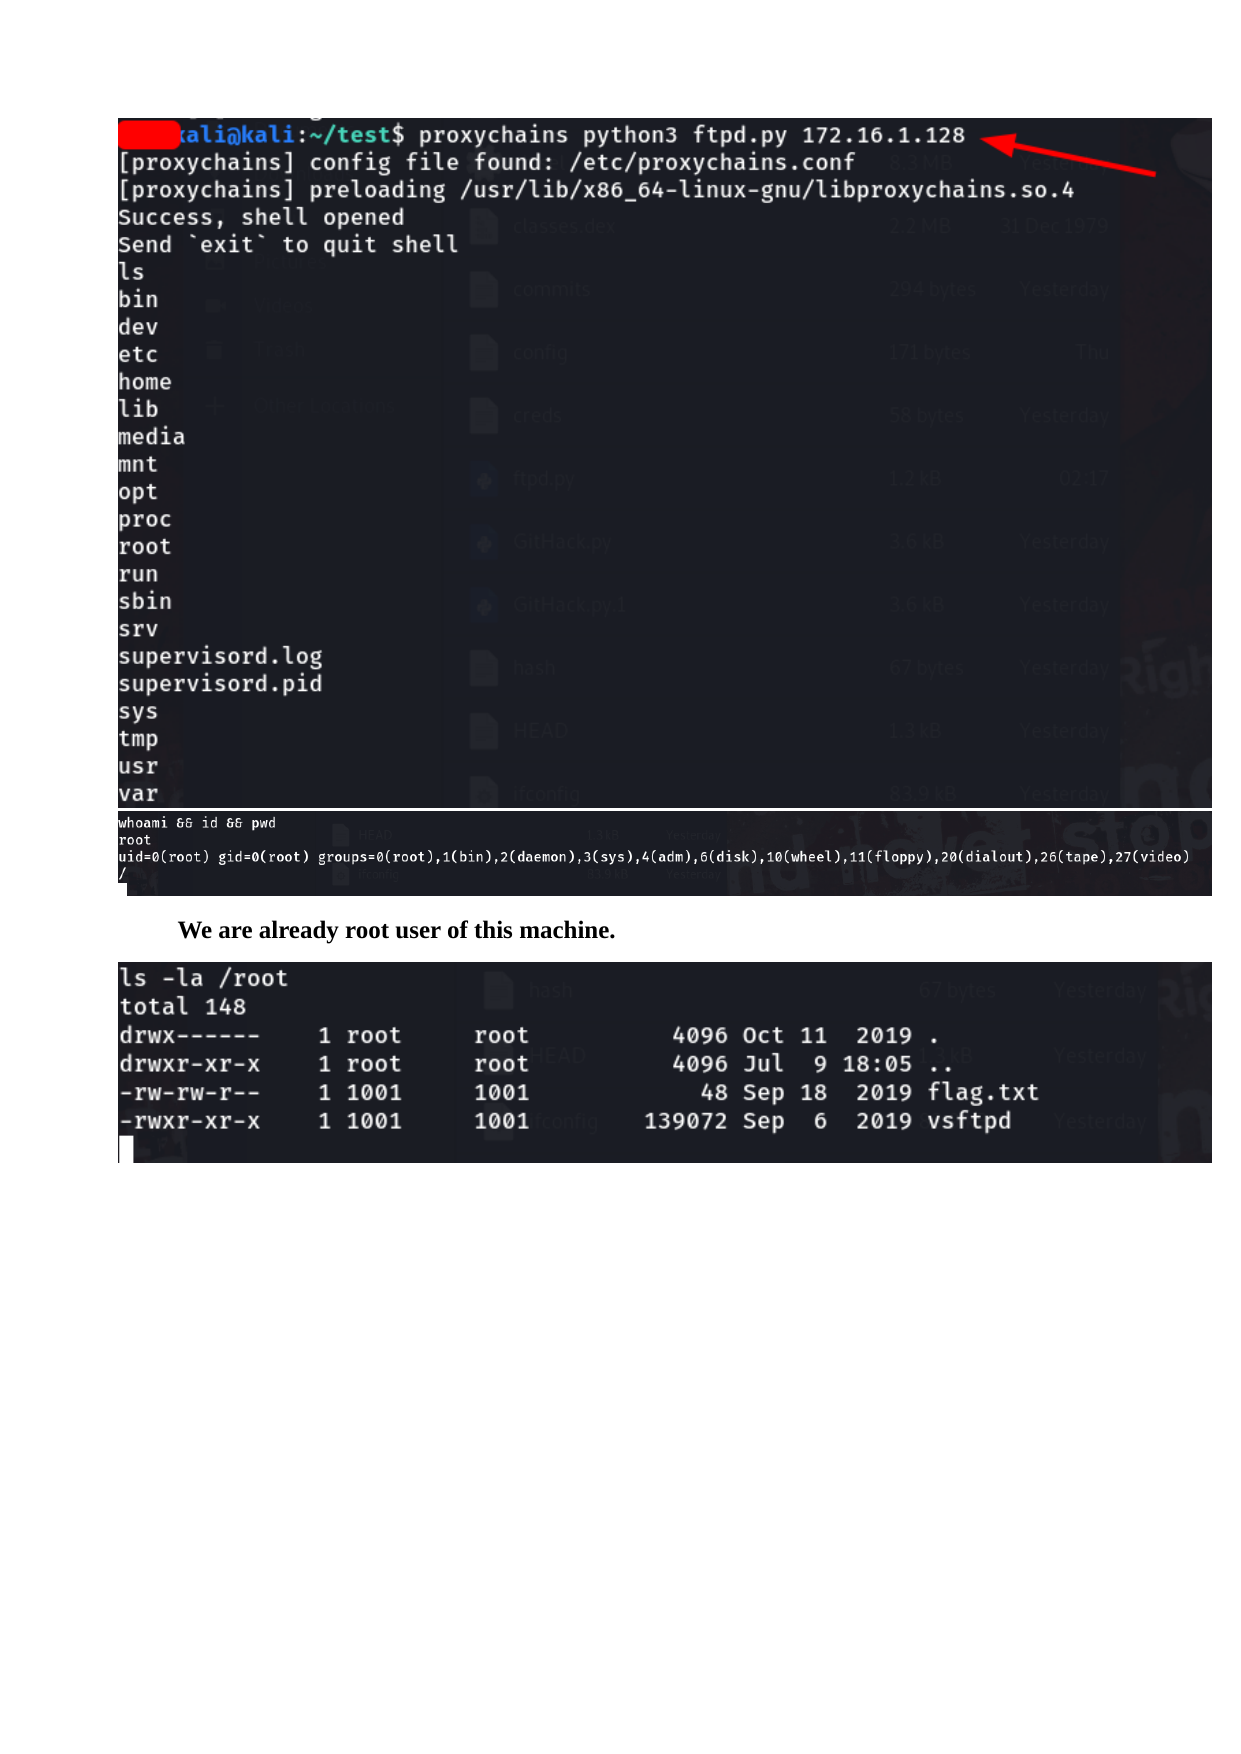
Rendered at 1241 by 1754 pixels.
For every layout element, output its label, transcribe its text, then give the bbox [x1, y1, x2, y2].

picture [118, 962, 1212, 1163]
text We are already root user of this machine. [177, 915, 1063, 943]
picture [118, 118, 1212, 808]
picture [118, 811, 1212, 896]
